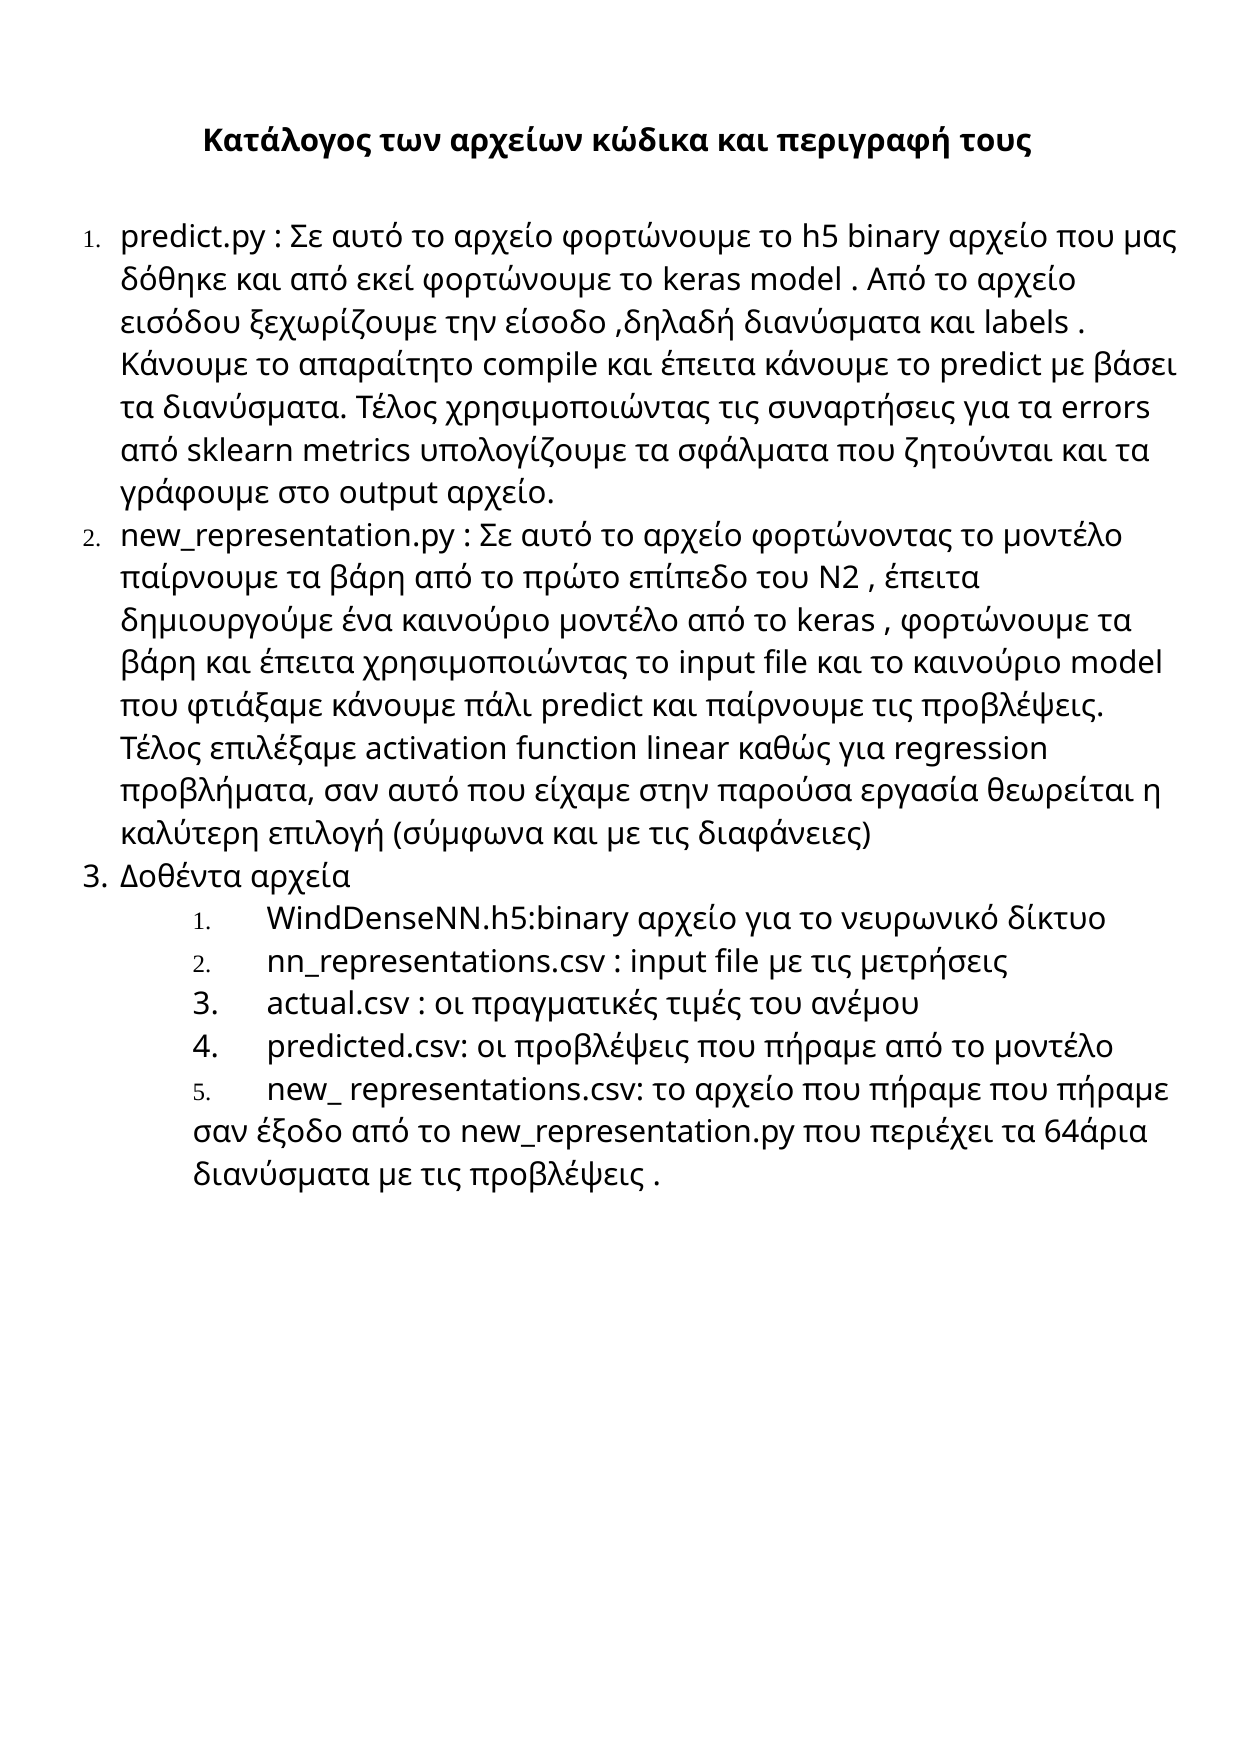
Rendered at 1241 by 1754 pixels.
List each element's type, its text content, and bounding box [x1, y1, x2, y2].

subtitle Κατάλογος των αρχείων κώδικα και περιγραφή τους [45, 118, 1189, 161]
list actual.csv : οι πραγματικές τιμές του ανέμου [192, 981, 1189, 1024]
list predicted.csv: οι προβλέψεις που πήραμε από το μοντέλο [192, 1024, 1189, 1067]
list WindDenseNN.h5:binary αρχείο για το νευρωνικό δίκτυο [192, 896, 1189, 939]
list Δοθέντα αρχεία [82, 853, 1189, 896]
list new_ representations.csv: το αρχείο που πήραμε που πήραμε σαν έξοδο από το new_representation.py που περιέχει τα 64άρια διανύσματα με τις προβλέψεις . [192, 1067, 1189, 1194]
list predict.py : Σε αυτό το αρχείο φορτώνουμε το h5 binary αρχείο που μας δόθηκε και από εκεί φορτώνουμε το keras model . Από το αρχείο εισόδου ξεχωρίζουμε την είσοδο ,δηλαδή διανύσματα και labels . Κάνουμε το απαραίτητο compile και έπειτα κάνουμε το predict με βάσει τα διανύσματα. Τέλος χρησιμοποιώντας τις συναρτήσεις για τα errors από sklearn metrics υπολογίζουμε τα σφάλματα που ζητούνται και τα γράφουμε στο output αρχείο. [82, 214, 1189, 513]
list new_representation.py : Σε αυτό το αρχείο φορτώνοντας το μοντέλο παίρνουμε τα βάρη από το πρώτο επίπεδο του N2 , έπειτα δημιουργούμε ένα καινούριο μοντέλο από το keras , φορτώνουμε τα βάρη και έπειτα χρησιμοποιώντας το input file και το καινούριο model που φτιάξαμε κάνουμε πάλι predict και παίρνουμε τις προβλέψεις. Τέλος επιλέξαμε activation function linear καθώς για regression προβλήματα, σαν αυτό που είχαμε στην παρούσα εργασία θεωρείται η καλύτερη επιλογή (σύμφωνα και με τις διαφάνειες) [82, 513, 1189, 853]
list nn_representations.csv : input file με τις μετρήσεις [192, 939, 1189, 981]
